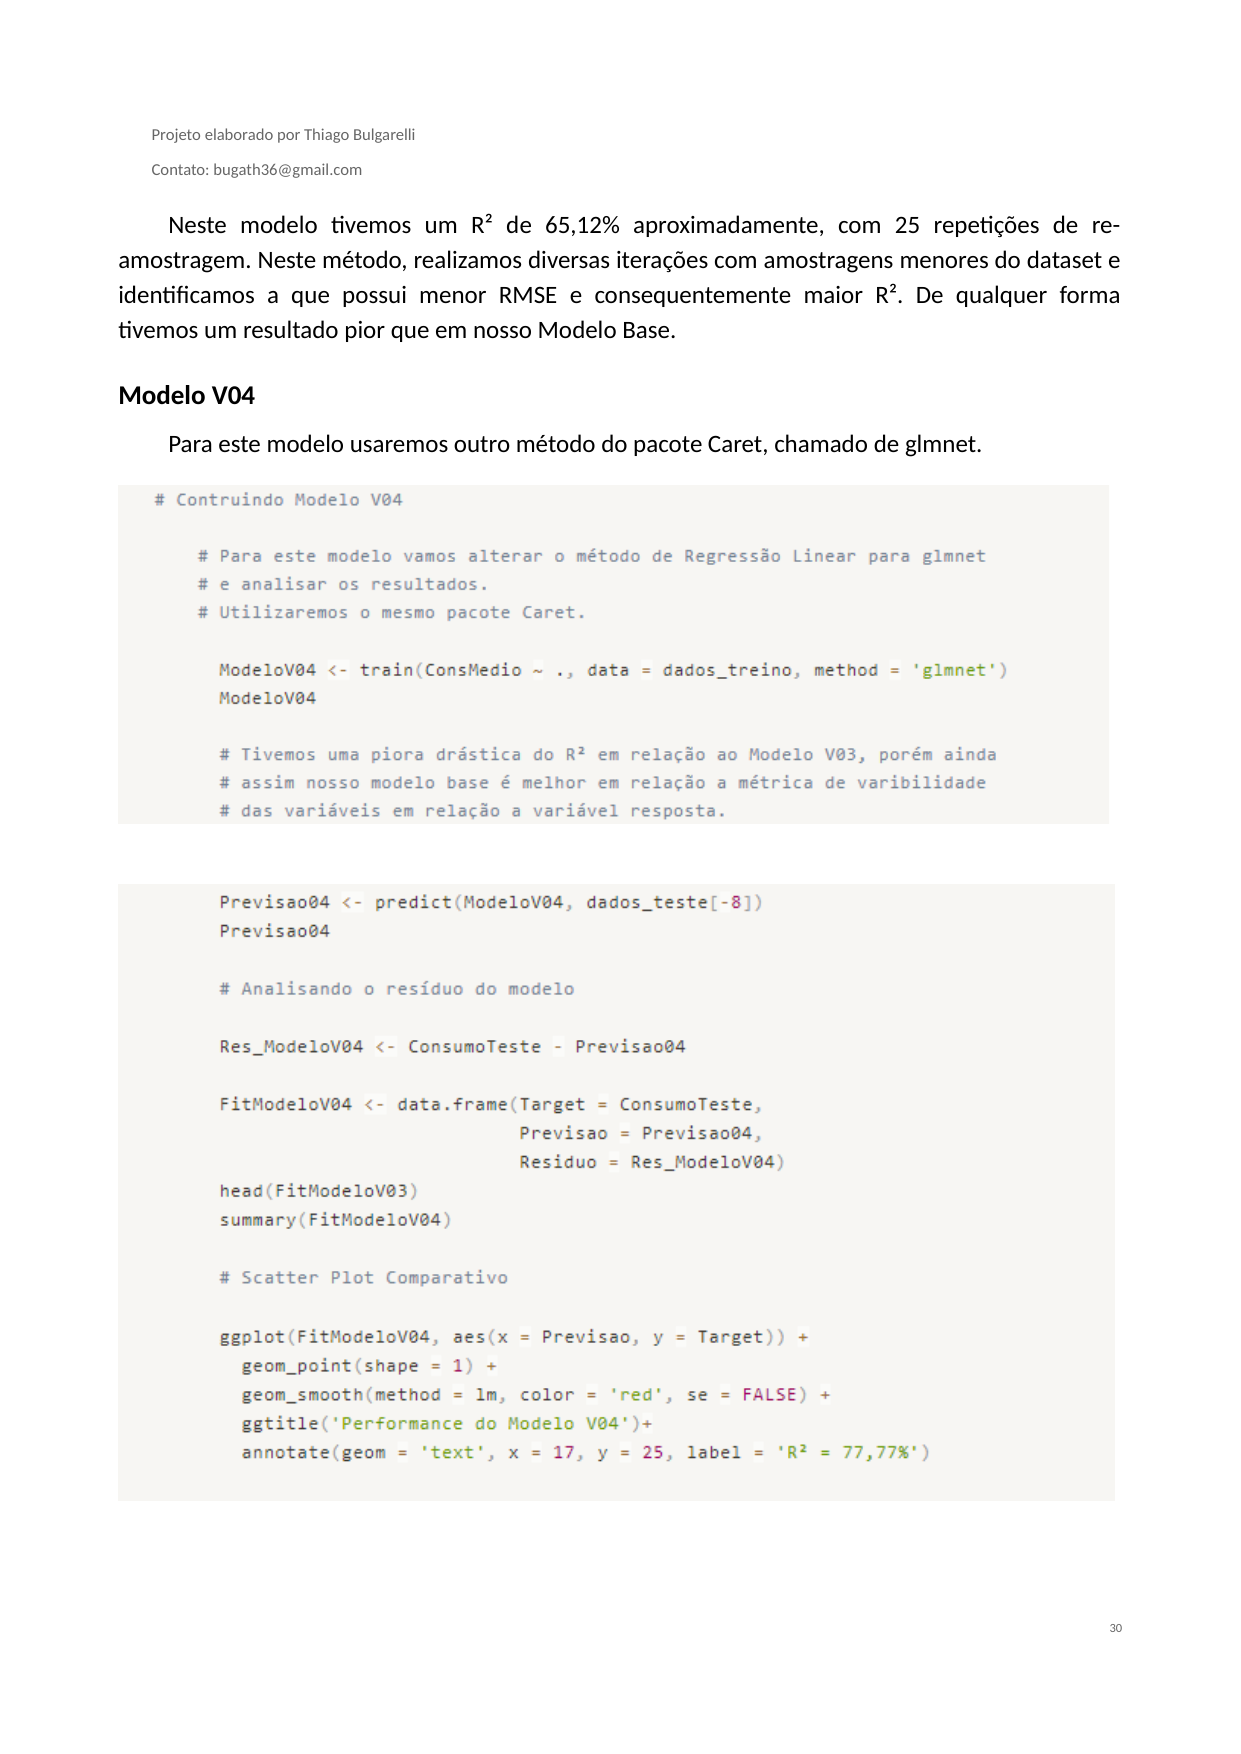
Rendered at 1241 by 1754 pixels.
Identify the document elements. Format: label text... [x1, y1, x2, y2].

text Para este modelo usaremos outro método do pacote Caret, chamado de glmnet. [118, 429, 1122, 459]
text Neste modelo tivemos um R² de 65,12% aproximadamente, com 25 repetições de re-amostragem. Neste método, realizamos diversas iterações com amostragens menores do dataset e identificamos a que possui menor RMSE e consequentemente maior R². De qualquer forma tivemos um resultado pior que em nosso Modelo Base. [118, 209, 1122, 344]
picture [118, 884, 1115, 1501]
subtitle Modelo V04 [118, 378, 1122, 411]
picture [118, 485, 1110, 824]
